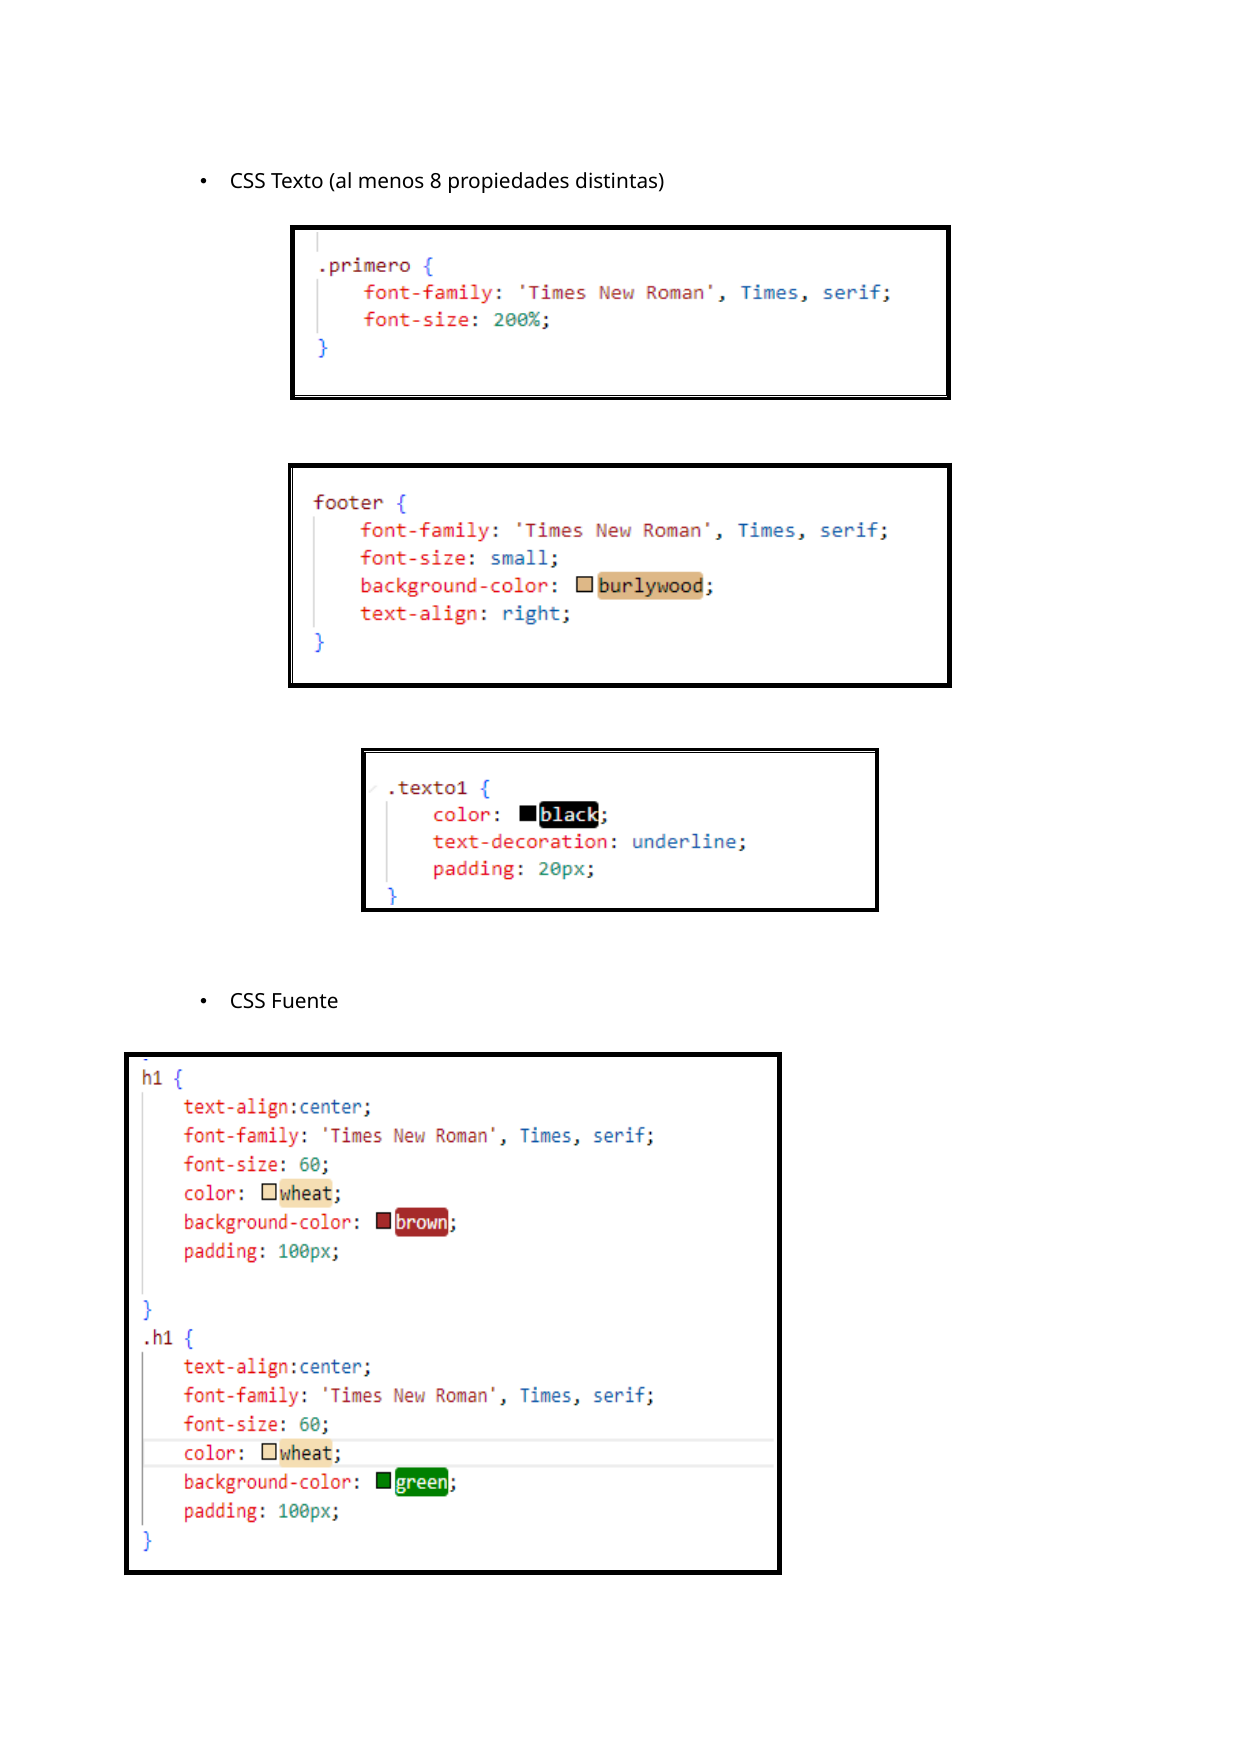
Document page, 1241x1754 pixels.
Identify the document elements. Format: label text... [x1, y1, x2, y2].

picture [296, 470, 945, 680]
picture [297, 232, 943, 392]
list CSS Fuente [200, 986, 1106, 1015]
list CSS Texto (al menos 8 propiedades distintas) [200, 166, 1106, 194]
picture [368, 756, 872, 905]
picture [131, 1059, 774, 1568]
